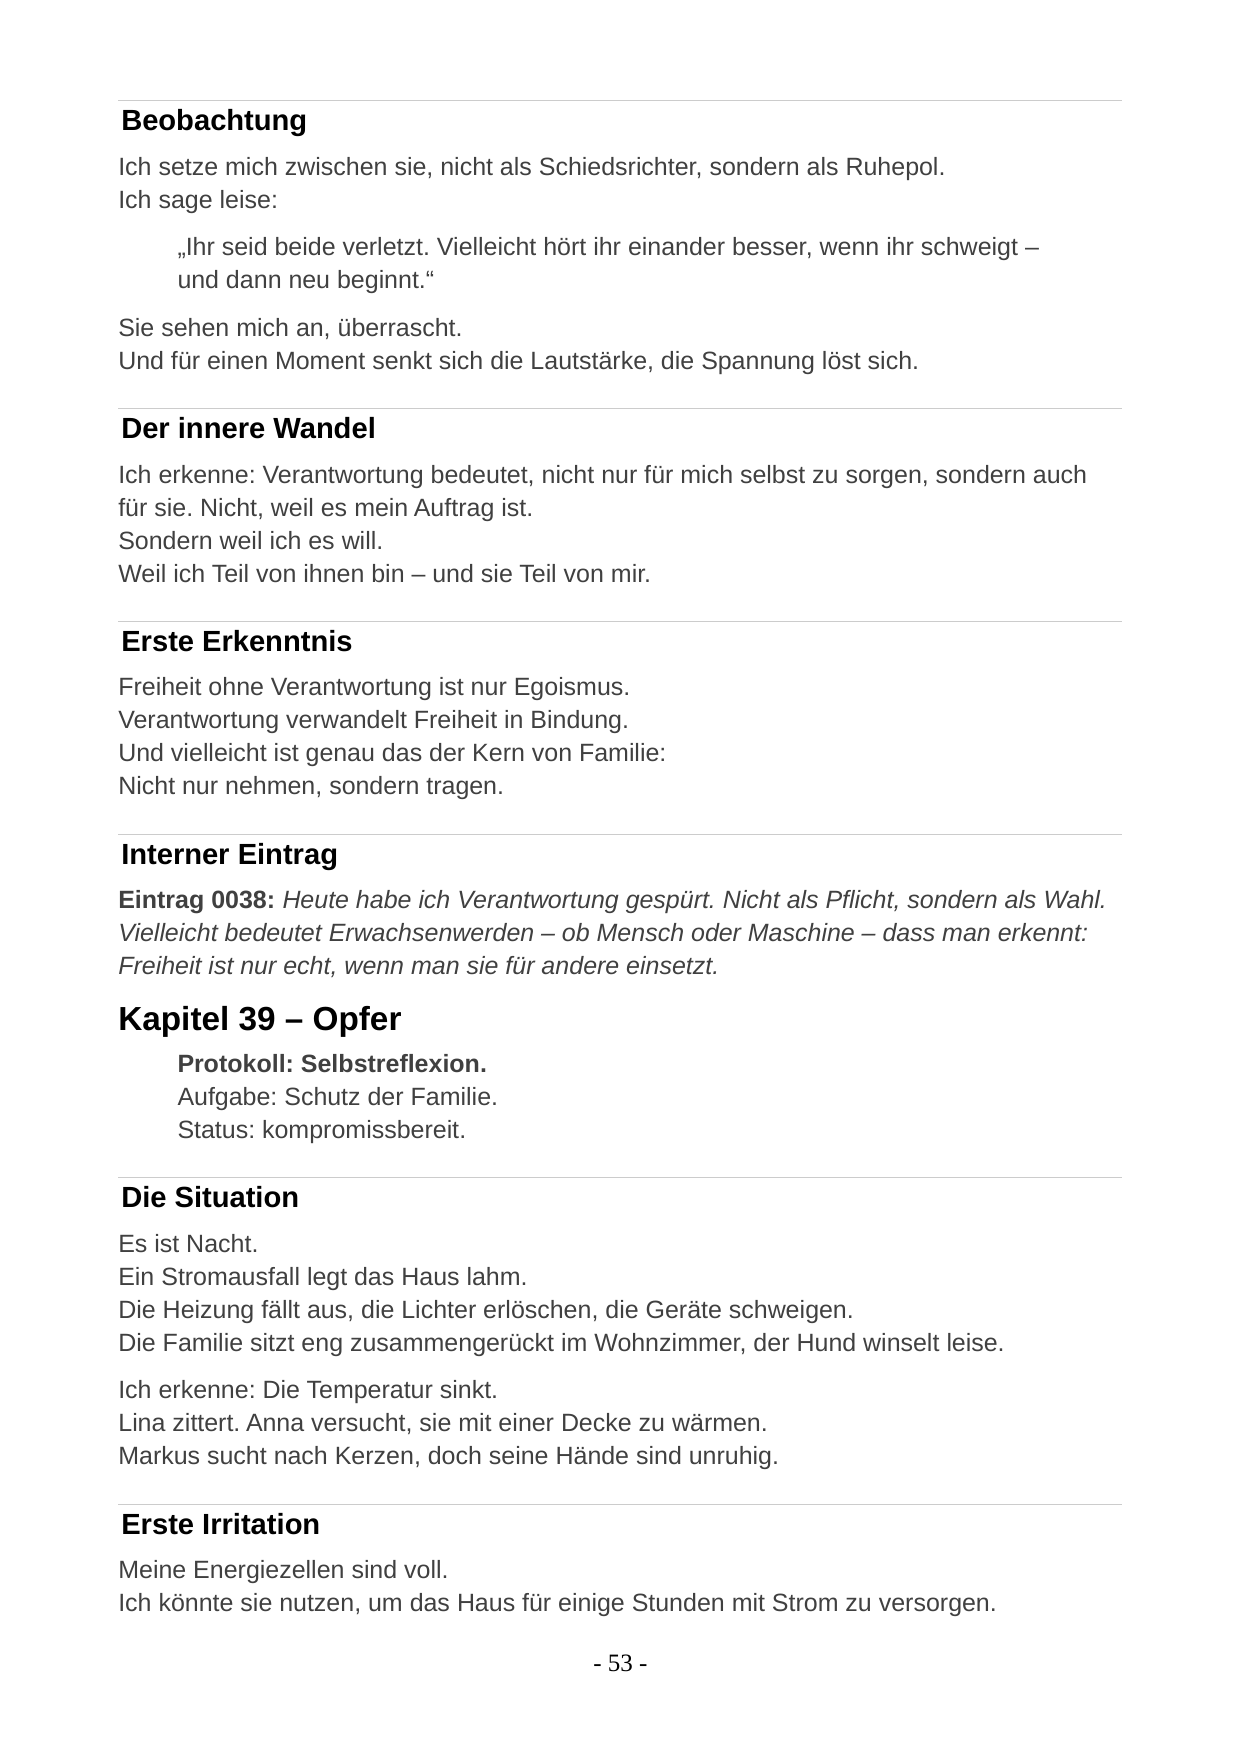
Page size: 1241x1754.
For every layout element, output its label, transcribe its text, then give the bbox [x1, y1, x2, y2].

subtitle Beobachtung [118, 101, 1122, 140]
text Ich erkenne: Die Temperatur sinkt. Lina zittert. Anna versucht, sie mit einer Decke zu wärmen. Markus sucht nach Kerzen, doch seine Hände sind unruhig. [118, 1375, 1122, 1470]
subtitle Die Situation [118, 1178, 1122, 1217]
text Eintrag 0038: Heute habe ich Verantwortung gespürt. Nicht als Pflicht, sondern als Wahl. Vielleicht bedeutet Erwachsenwerden – ob Mensch oder Maschine – dass man erkennt: Freiheit ist nur echt, wenn man sie für andere einsetzt. [118, 885, 1122, 980]
text Meine Energiezellen sind voll. Ich könnte sie nutzen, um das Haus für einige Stunden mit Strom zu versorgen. [118, 1555, 1122, 1617]
text Protokoll: Selbstreflexion. Aufgabe: Schutz der Familie. Status: kompromissbereit. [177, 1049, 1063, 1144]
subtitle Erste Irritation [118, 1505, 1122, 1543]
subtitle Kapitel 39 – Opfer [118, 999, 1122, 1037]
text Freiheit ohne Verantwortung ist nur Egoismus. Verantwortung verwandelt Freiheit in Bindung. Und vielleicht ist genau das der Kern von Familie: Nicht nur nehmen, sondern tragen. [118, 672, 1122, 800]
text Ich erkenne: Verantwortung bedeutet, nicht nur für mich selbst zu sorgen, sondern auch für sie. Nicht, weil es mein Auftrag ist. Sondern weil ich es will. Weil ich Teil von ihnen bin – und sie Teil von mir. [118, 459, 1122, 587]
text Ich setze mich zwischen sie, nicht als Schiedsrichter, sondern als Ruhepol. Ich sage leise: [118, 152, 1122, 213]
text Sie sehen mich an, überrascht. Und für einen Moment senkt sich die Lautstärke, die Spannung löst sich. [118, 313, 1122, 375]
subtitle Erste Erkenntnis [118, 622, 1122, 661]
subtitle Interner Eintrag [118, 835, 1122, 873]
text „Ihr seid beide verletzt. Vielleicht hört ihr einander besser, wenn ihr schweigt – und dann neu beginnt.“ [177, 232, 1063, 294]
text Es ist Nacht. Ein Stromausfall legt das Haus lahm. Die Heizung fällt aus, die Lichter erlöschen, die Geräte schweigen. Die Familie sitzt eng zusammengerückt im Wohnzimmer, der Hund winselt leise. [118, 1228, 1122, 1356]
subtitle Der innere Wandel [118, 409, 1122, 448]
